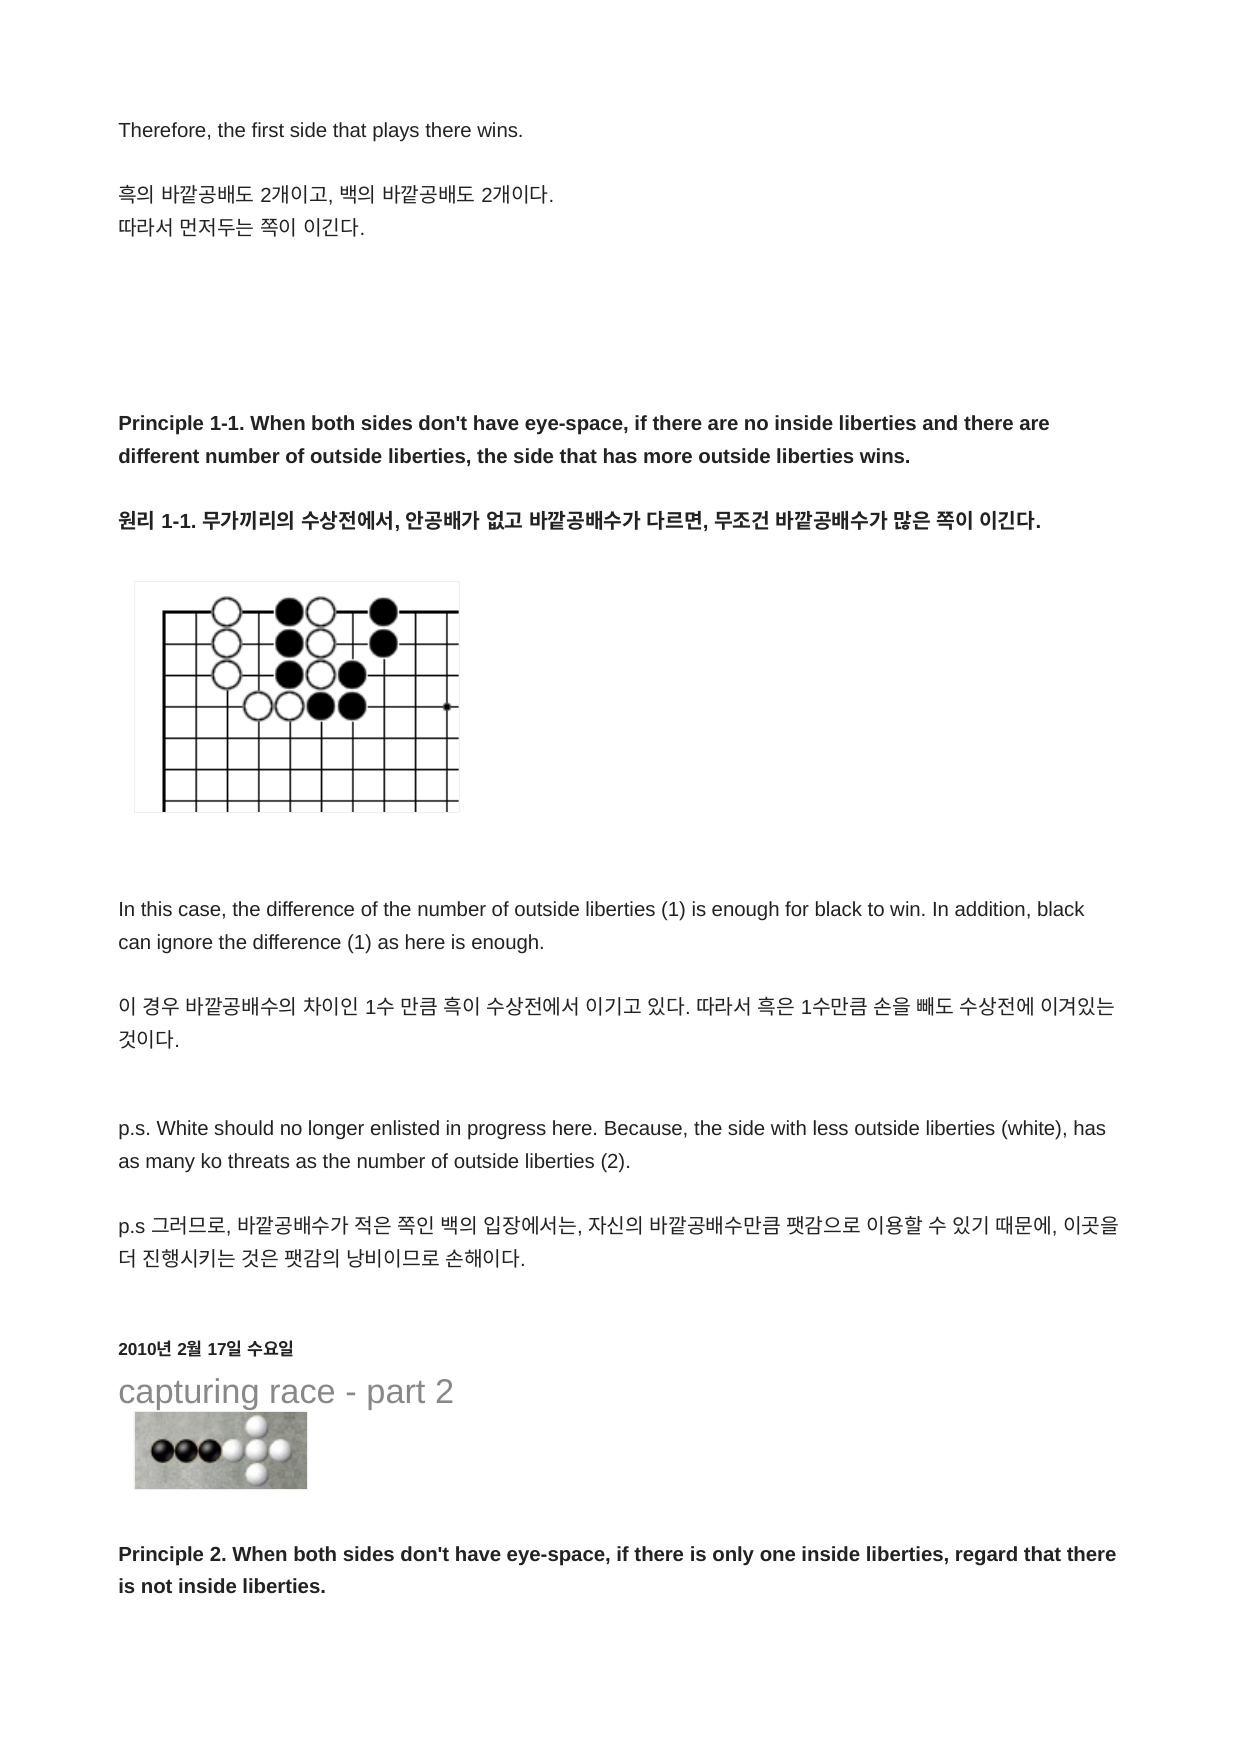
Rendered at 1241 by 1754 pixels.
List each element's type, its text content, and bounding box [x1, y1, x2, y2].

text Principle 2. When both sides don't have eye-space, if there is only one inside liberties, regard that there is not inside liberties. [118, 1542, 1122, 1598]
text Therefore, the first side that plays there wins. 흑의 바깥공배도 2개이고, 백의 바깥공배도 2개이다. 따라서 먼저두는 쪽이 이긴다. Principle 1-1. When both sides don't have eye-space, if there are no inside liberties and there are different number of outside liberties, the side that has more outside liberties wins. 원리 1-1. 무가끼리의 수상전에서, 안공배가 없고 바깥공배수가 다르면, 무조건 바깥공배수가 많은 쪽이 이긴다. [118, 118, 1122, 533]
text In this case, the difference of the number of outside liberties (1) is enough for black to win. In addition, black can ignore the difference (1) as here is enough. 이 경우 바깥공배수의 차이인 1수 만큼 흑이 수상전에서 이기고 있다. 따라서 흑은 1수만큼 손을 빼도 수상전에 이겨있는 것이다. p.s. White should no longer enlisted in progress here. Because, the side with less outside liberties (white), has as many ko threats as the number of outside liberties (2). p.s 그러므로, 바깥공배수가 적은 쪽인 백의 입장에서는, 자신의 바깥공배수만큼 팻감으로 이용할 수 있기 때문에, 이곳을 더 진행시키는 것은 팻감의 낭비이므로 손해이다. [118, 865, 1122, 1270]
subtitle capturing race - part 2 [118, 1372, 1122, 1411]
picture [135, 582, 459, 812]
subtitle 2010년 2월 17일 수요일 [118, 1339, 1122, 1359]
picture [135, 1412, 307, 1489]
